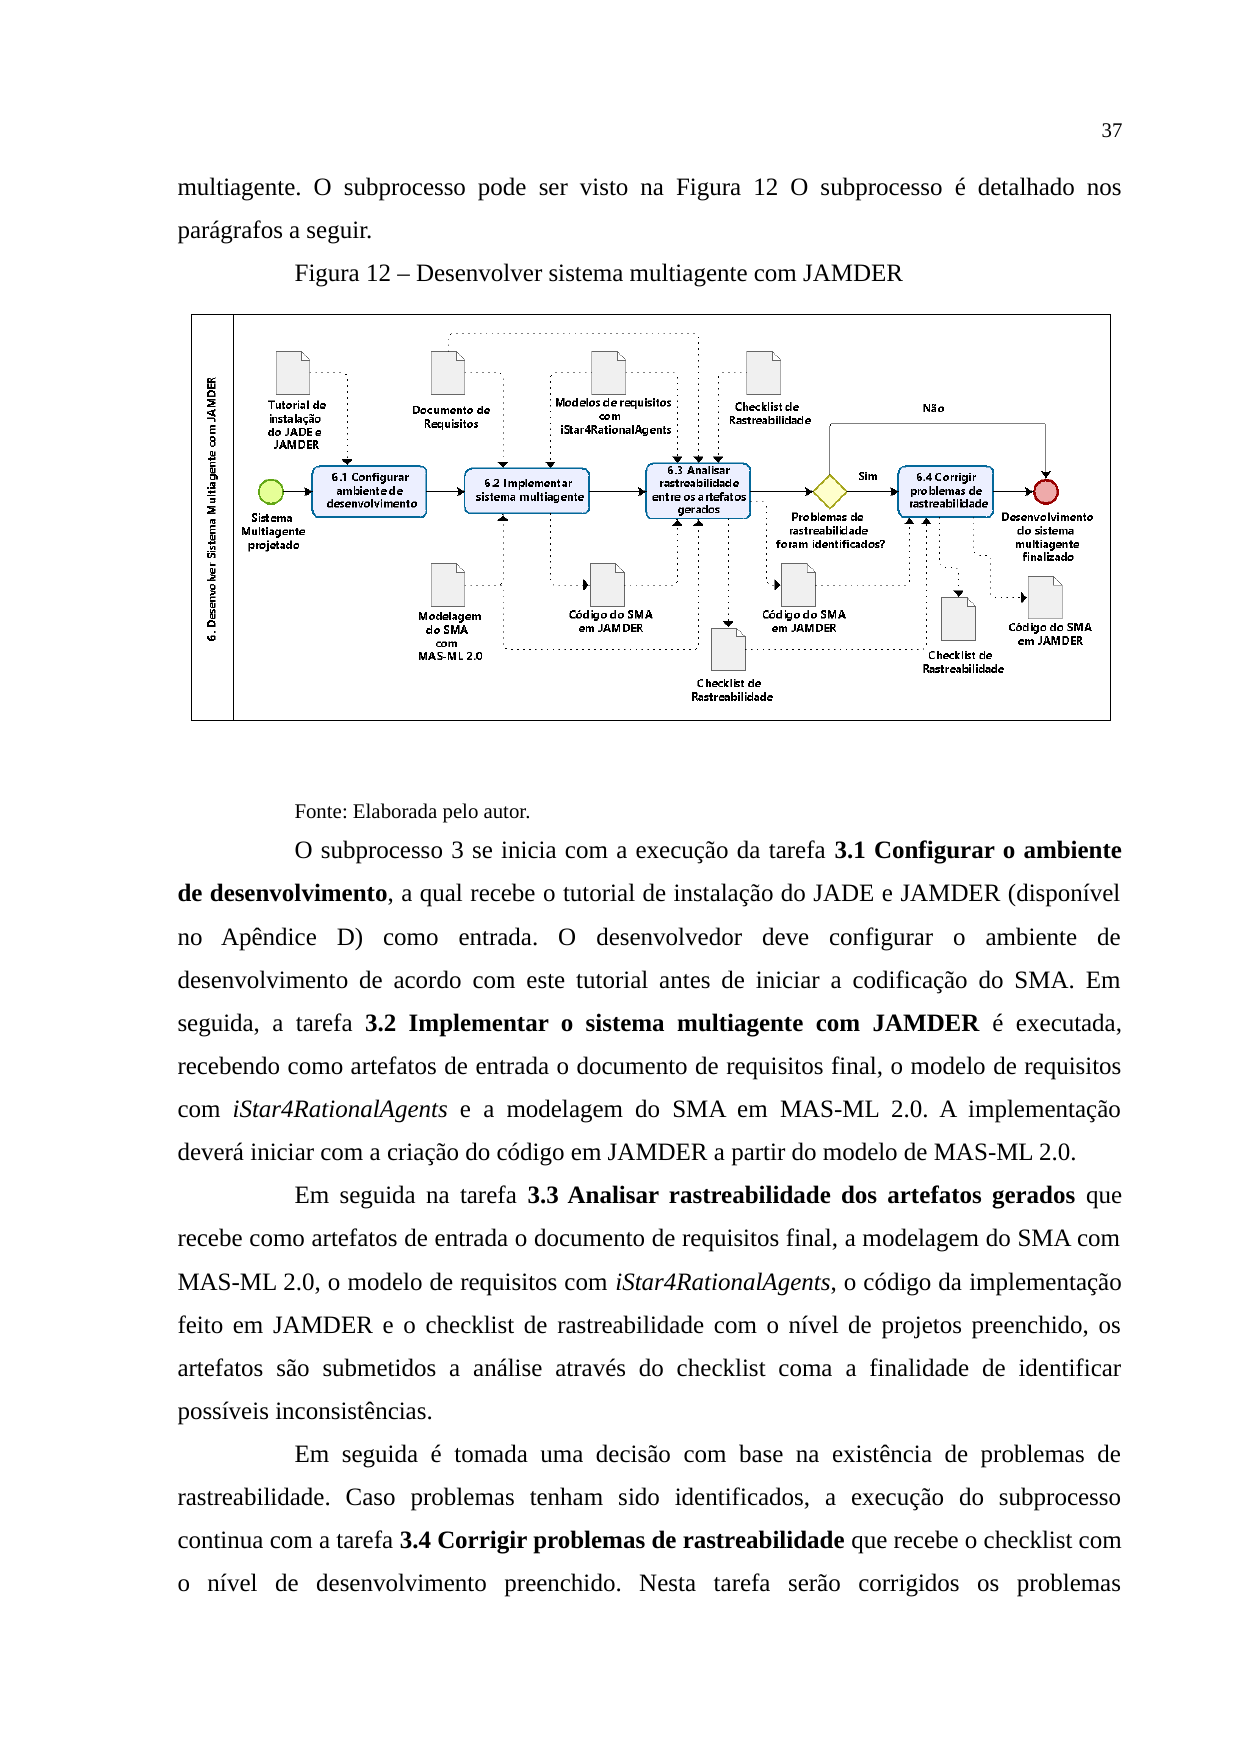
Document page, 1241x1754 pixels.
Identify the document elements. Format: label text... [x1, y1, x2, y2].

text Fonte: Elaborada pelo autor. [177, 799, 1122, 823]
text Figura 12 – Desenvolver sistema multiagente com JAMDER [177, 258, 1122, 287]
picture [177, 301, 1123, 742]
text Em seguida é tomada uma decisão com base na existência de problemas de rastreabilidade. Caso problemas tenham sido identificados, a execução do subprocesso continua com a tarefa 3.4 Corrigir problemas de rastreabilidade que recebe o checklist com o nível de desenvolvimento preenchido. Nesta tarefa serão corrigidos os problemas [177, 1439, 1122, 1597]
text multiagente. O subprocesso pode ser visto na Figura 12 O subprocesso é detalhado nos parágrafos a seguir. [177, 172, 1122, 243]
text O subprocesso 3 se inicia com a execução da tarefa 3.1 Configurar o ambiente de desenvolvimento, a qual recebe o tutorial de instalação do JADE e JAMDER (disponível no Apêndice D) como entrada. O desenvolvedor deve configurar o ambiente de desenvolvimento de acordo com este tutorial antes de iniciar a codificação do SMA. Em seguida, a tarefa 3.2 Implementar o sistema multiagente com JAMDER é executada, recebendo como artefatos de entrada o documento de requisitos final, o modelo de requisitos com iStar4RationalAgents e a modelagem do SMA em MAS-ML 2.0. A implementação deverá iniciar com a criação do código em JAMDER a partir do modelo de MAS-ML 2.0. [177, 835, 1122, 1166]
text Em seguida na tarefa 3.3 Analisar rastreabilidade dos artefatos gerados que recebe como artefatos de entrada o documento de requisitos final, a modelagem do SMA com MAS-ML 2.0, o modelo de requisitos com iStar4RationalAgents, o código da implementação feito em JAMDER e o checklist de rastreabilidade com o nível de projetos preenchido, os artefatos são submetidos a análise através do checklist coma a finalidade de identificar possíveis inconsistências. [177, 1180, 1122, 1425]
